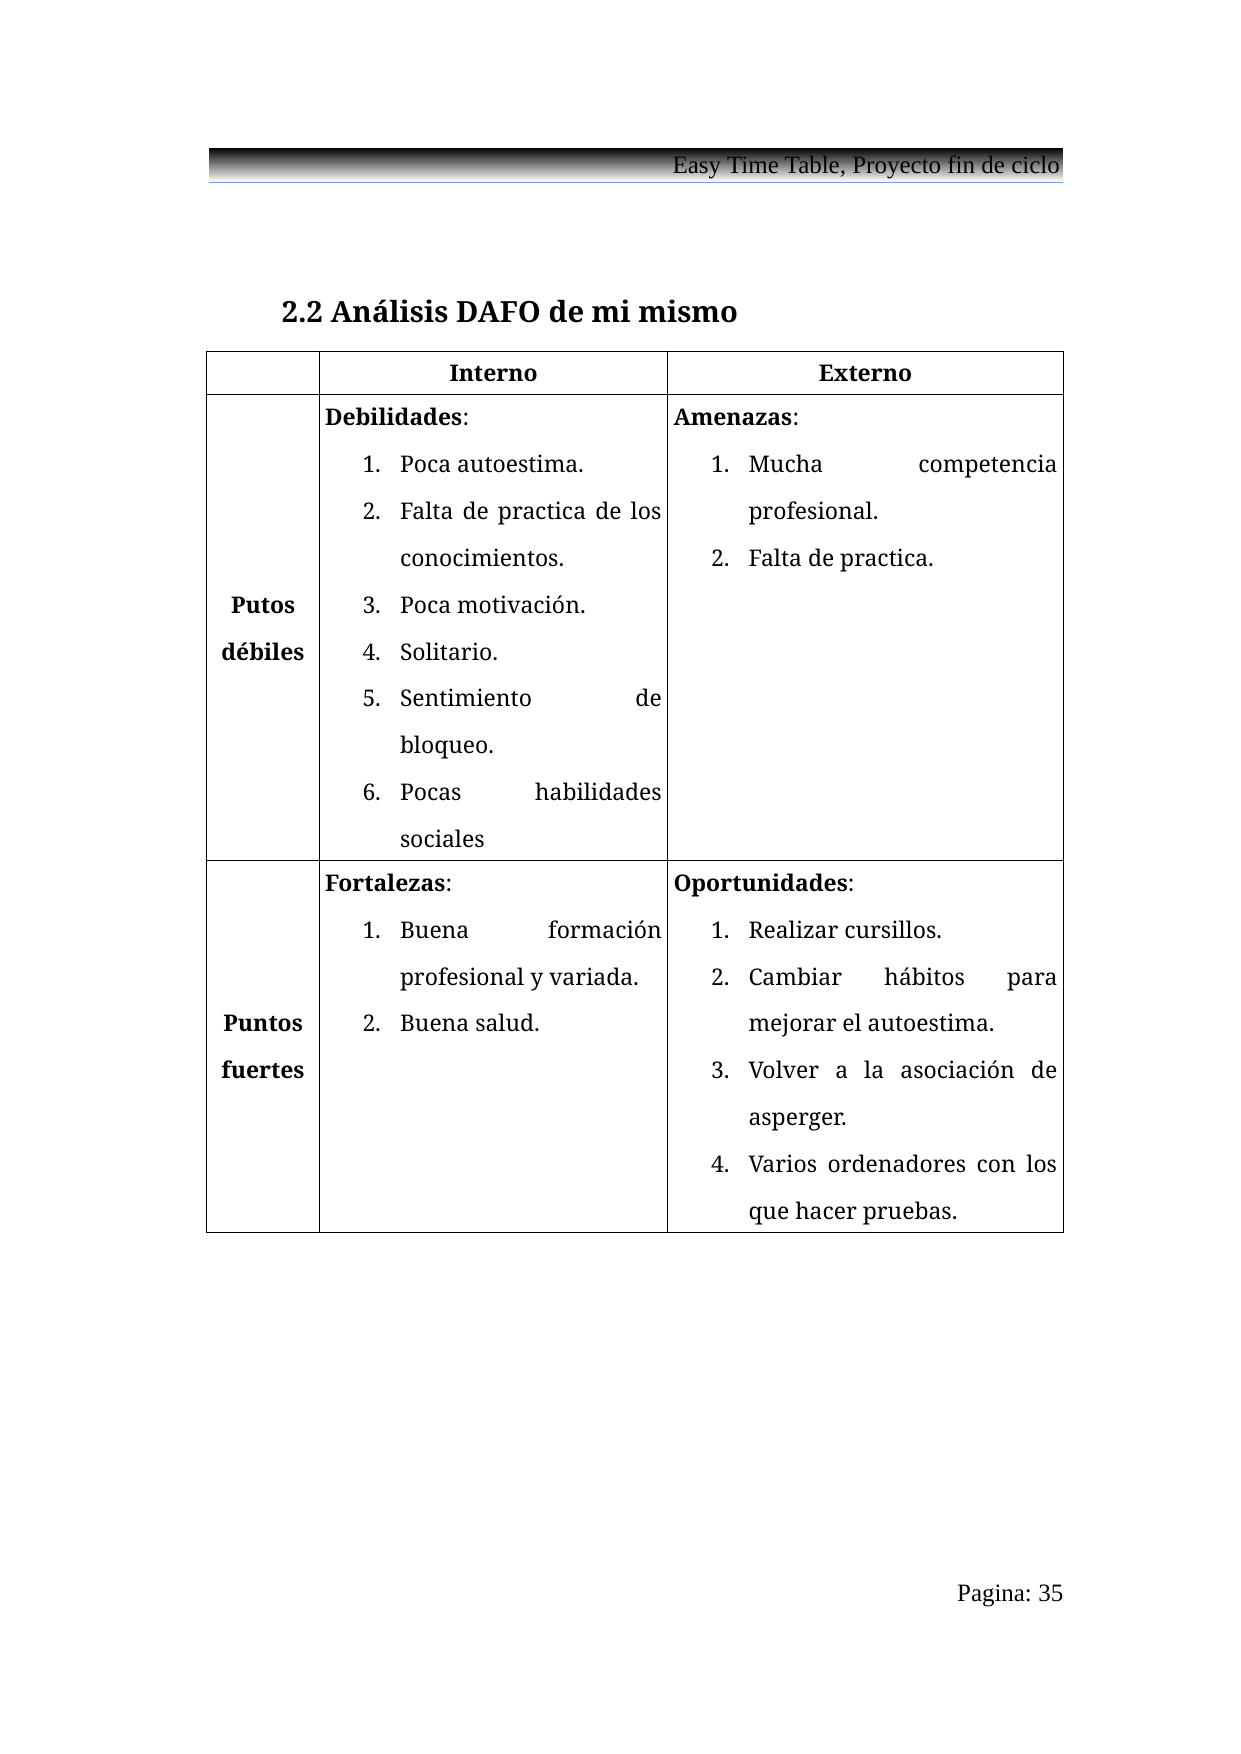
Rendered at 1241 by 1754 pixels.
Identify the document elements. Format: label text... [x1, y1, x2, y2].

table_cell Amenazas: Mucha competencia profesional. Falta de practica. [668, 395, 1063, 860]
table_cell Debilidades: Poca autoestima. Falta de practica de los conocimientos. Poca motivación. Solitario. Sentimiento de bloqueo. Pocas habilidades sociales [320, 395, 667, 860]
table_header [207, 352, 319, 394]
table_header Interno [320, 352, 667, 394]
table_cell Oportunidades: Realizar cursillos. Cambiar hábitos para mejorar el autoestima. Volver a la asociación de asperger. Varios ordenadores con los que hacer pruebas. [668, 861, 1063, 1232]
table_cell Puntos fuertes [207, 861, 319, 1232]
table_cell Fortalezas: Buena formación profesional y variada. Buena salud. [320, 861, 667, 1232]
table_header Externo [668, 352, 1063, 394]
table_cell Putos débiles [207, 395, 319, 860]
text 2.2 Análisis DAFO de mi mismo [207, 291, 1063, 331]
